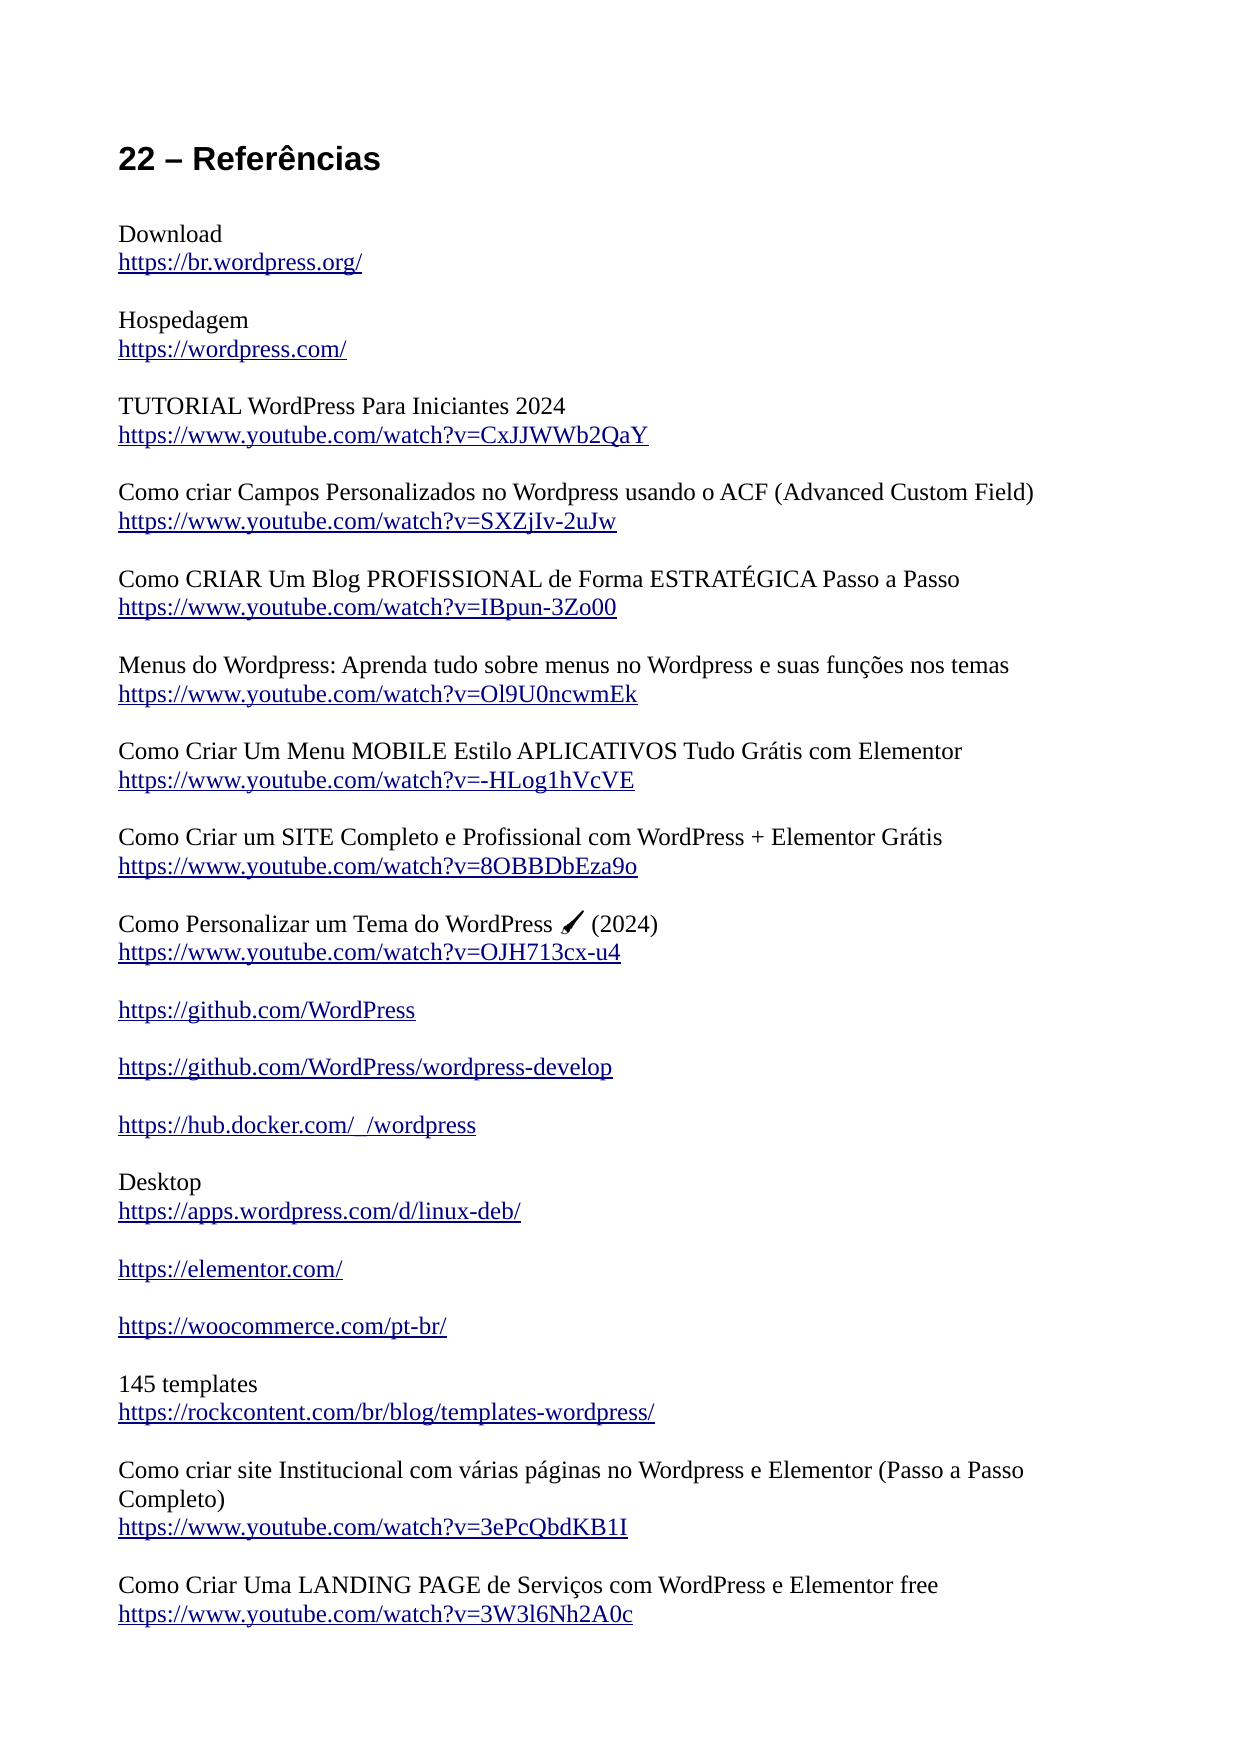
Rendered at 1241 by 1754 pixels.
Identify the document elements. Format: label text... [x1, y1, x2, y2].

text Como Personalizar um Tema do WordPress 🖌️ (2024) [118, 909, 1122, 937]
text TUTORIAL WordPress Para Iniciantes 2024 [118, 391, 1122, 420]
text https://br.wordpress.org/ [118, 247, 1122, 276]
text Desktop [118, 1167, 1122, 1196]
text https://hub.docker.com/_/wordpress [118, 1110, 1122, 1139]
text Como criar site Institucional com várias páginas no Wordpress e Elementor (Passo a Passo Completo) [118, 1455, 1122, 1512]
text https://wordpress.com/ [118, 334, 1122, 362]
text Como Criar um SITE Completo e Profissional com WordPress + Elementor Grátis [118, 822, 1122, 851]
subtitle 22 – Referências [118, 139, 1122, 177]
text https://www.youtube.com/watch?v=SXZjIv-2uJw [118, 506, 1122, 535]
text https://www.youtube.com/watch?v=IBpun-3Zo00 [118, 592, 1122, 621]
text Hospedagem [118, 305, 1122, 334]
text 145 templates [118, 1369, 1122, 1397]
text Como criar Campos Personalizados no Wordpress usando o ACF (Advanced Custom Field) [118, 477, 1122, 506]
text Como Criar Uma LANDING PAGE de Serviços com WordPress e Elementor free [118, 1570, 1122, 1599]
text https://www.youtube.com/watch?v=-HLog1hVcVE [118, 765, 1122, 794]
text https://rockcontent.com/br/blog/templates-wordpress/ [118, 1397, 1122, 1426]
text Download [118, 219, 1122, 247]
text https://woocommerce.com/pt-br/ [118, 1311, 1122, 1340]
text Como CRIAR Um Blog PROFISSIONAL de Forma ESTRATÉGICA Passo a Passo [118, 564, 1122, 592]
text https://www.youtube.com/watch?v=3W3l6Nh2A0c [118, 1599, 1122, 1627]
text https://github.com/WordPress [118, 995, 1122, 1024]
text Como Criar Um Menu MOBILE Estilo APLICATIVOS Tudo Grátis com Elementor [118, 736, 1122, 765]
text https://apps.wordpress.com/d/linux-deb/ [118, 1196, 1122, 1225]
text https://www.youtube.com/watch?v=8OBBDbEza9o [118, 851, 1122, 880]
text https://www.youtube.com/watch?v=3ePcQbdKB1I [118, 1512, 1122, 1541]
text https://www.youtube.com/watch?v=CxJJWWb2QaY [118, 420, 1122, 449]
text https://www.youtube.com/watch?v=OJH713cx-u4 [118, 937, 1122, 966]
text Menus do Wordpress: Aprenda tudo sobre menus no Wordpress e suas funções nos temas [118, 650, 1122, 679]
text https://elementor.com/ [118, 1254, 1122, 1282]
text https://www.youtube.com/watch?v=Ol9U0ncwmEk [118, 679, 1122, 707]
text https://github.com/WordPress/wordpress-develop [118, 1052, 1122, 1081]
